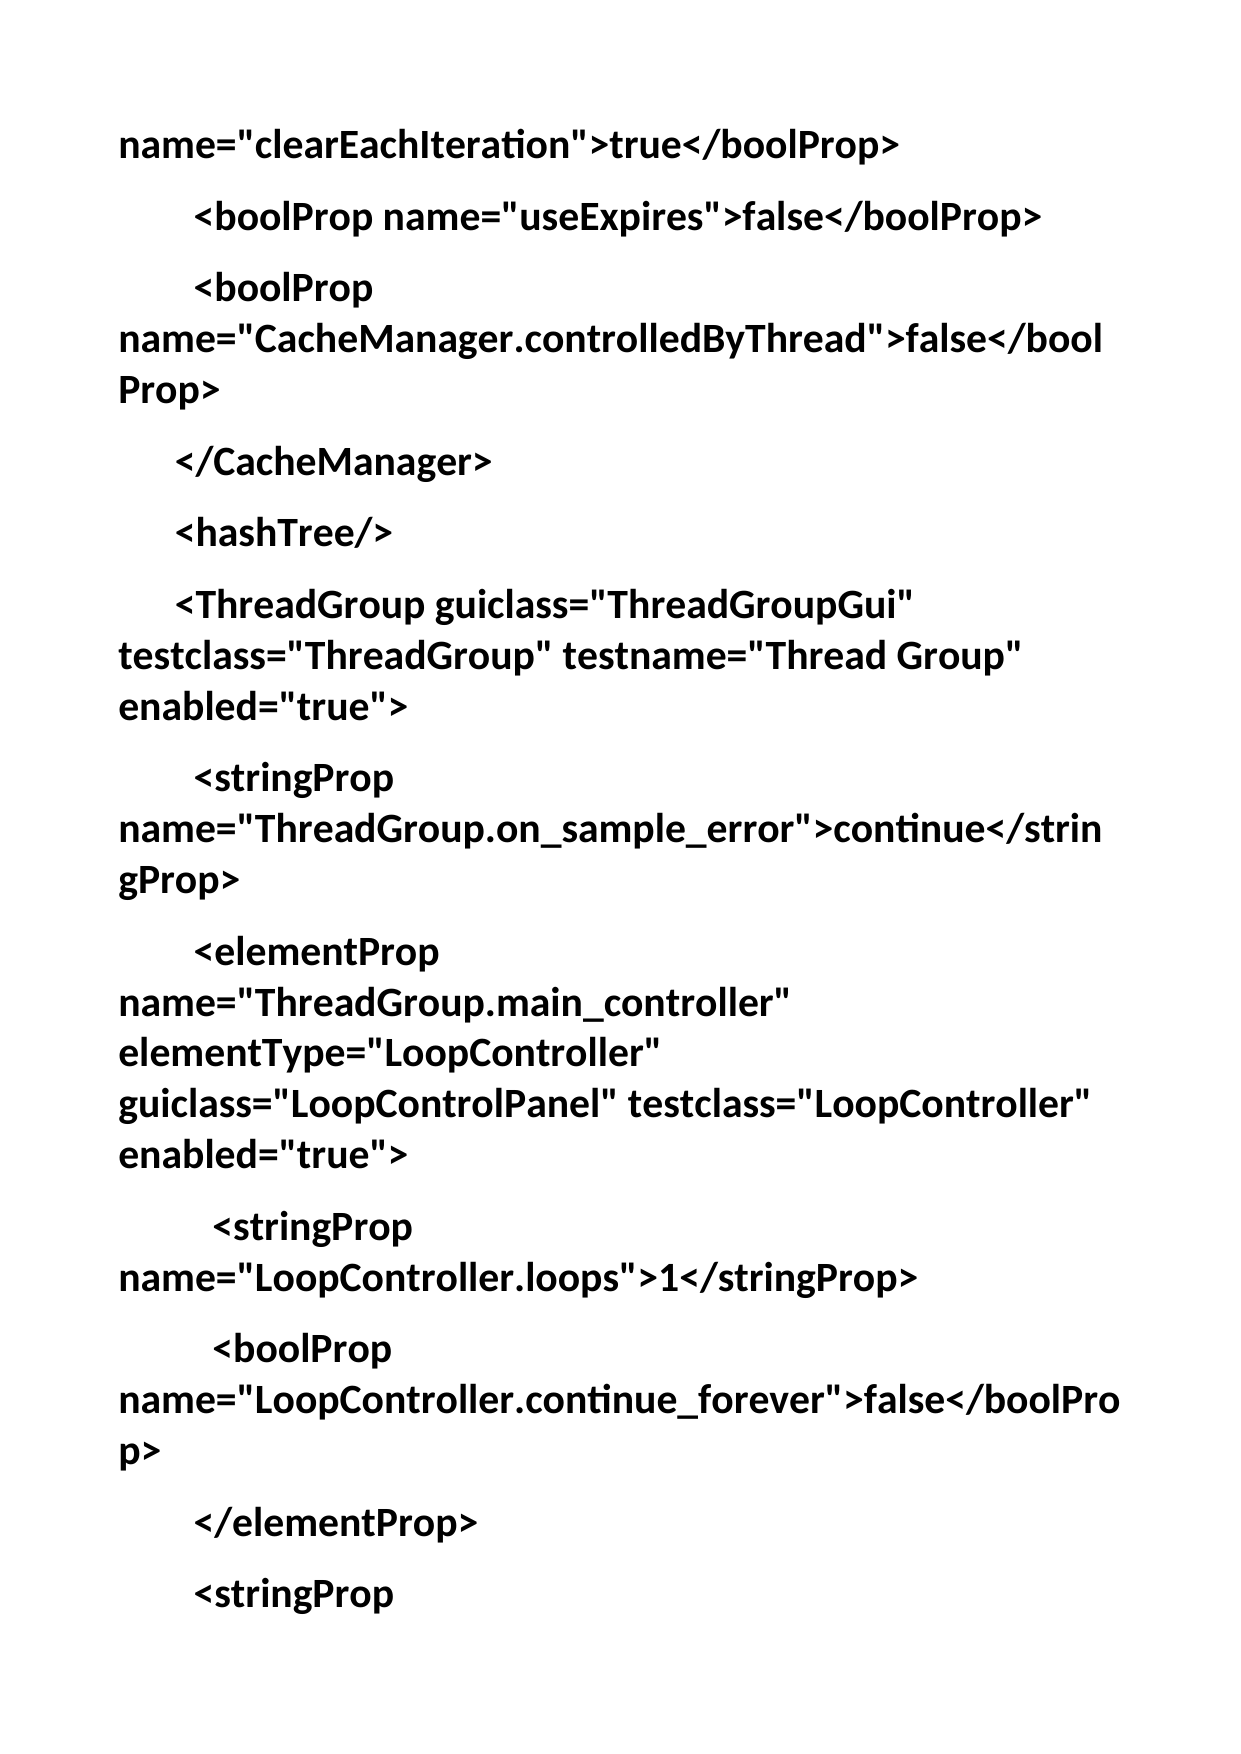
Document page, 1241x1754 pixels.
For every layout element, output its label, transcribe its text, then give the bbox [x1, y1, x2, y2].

text <stringProp name="LoopController.loops">1</stringProp> [118, 1200, 1122, 1301]
text <boolProp name="useExpires">false</boolProp> [118, 190, 1122, 241]
text <ThreadGroup guiclass="ThreadGroupGui" testclass="ThreadGroup" testname="Thread Group" enabled="true"> [118, 578, 1122, 731]
text <hashTree/> [118, 506, 1122, 557]
text <stringProp [118, 1567, 1122, 1618]
text </CacheManager> [118, 435, 1122, 486]
text <elementProp name="ThreadGroup.main_controller" elementType="LoopController" guiclass="LoopControlPanel" testclass="LoopController" enabled="true"> [118, 925, 1122, 1179]
text </elementProp> [118, 1496, 1122, 1546]
text <stringProp name="ThreadGroup.on_sample_error">continue</stringProp> [118, 751, 1122, 904]
text <boolProp name="CacheManager.controlledByThread">false</boolProp> [118, 261, 1122, 414]
text name="clearEachIteration">true</boolProp> [118, 118, 1122, 169]
text <boolProp name="LoopController.continue_forever">false</boolProp> [118, 1322, 1122, 1475]
